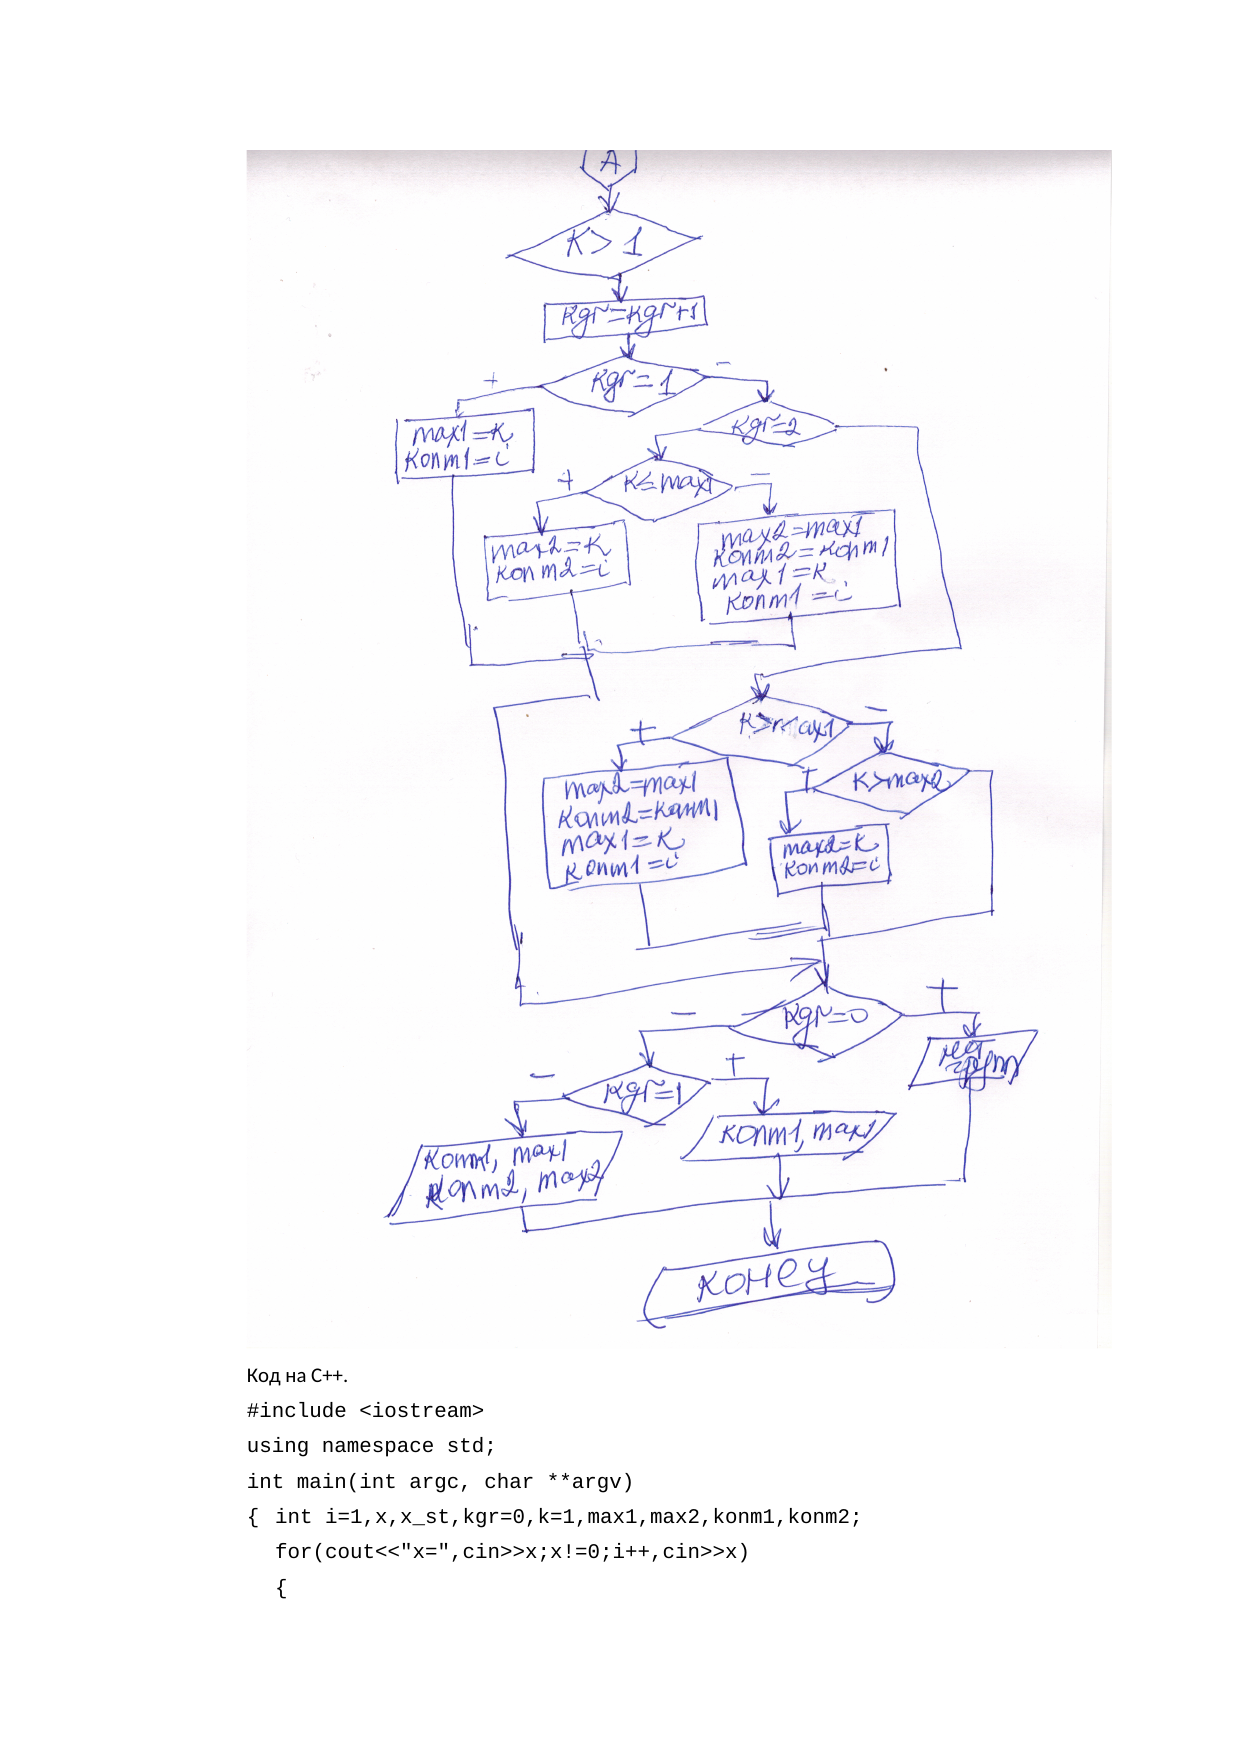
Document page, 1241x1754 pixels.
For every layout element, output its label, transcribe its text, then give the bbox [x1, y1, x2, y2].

text #include <iostream> [187, 1400, 1053, 1423]
picture [246, 150, 1112, 1349]
text for(cout<<"x=",cin>>x;x!=0;i++,cin>>x) [187, 1542, 1053, 1565]
text int main(int argc, char **argv) [187, 1471, 1053, 1494]
text using namespace std; [187, 1435, 1053, 1459]
text { [187, 1577, 1053, 1601]
text Код на С++. [187, 1362, 1053, 1387]
text { int i=1,x,x_st,kgr=0,k=1,max1,max2,konm1,konm2; [187, 1506, 1053, 1530]
